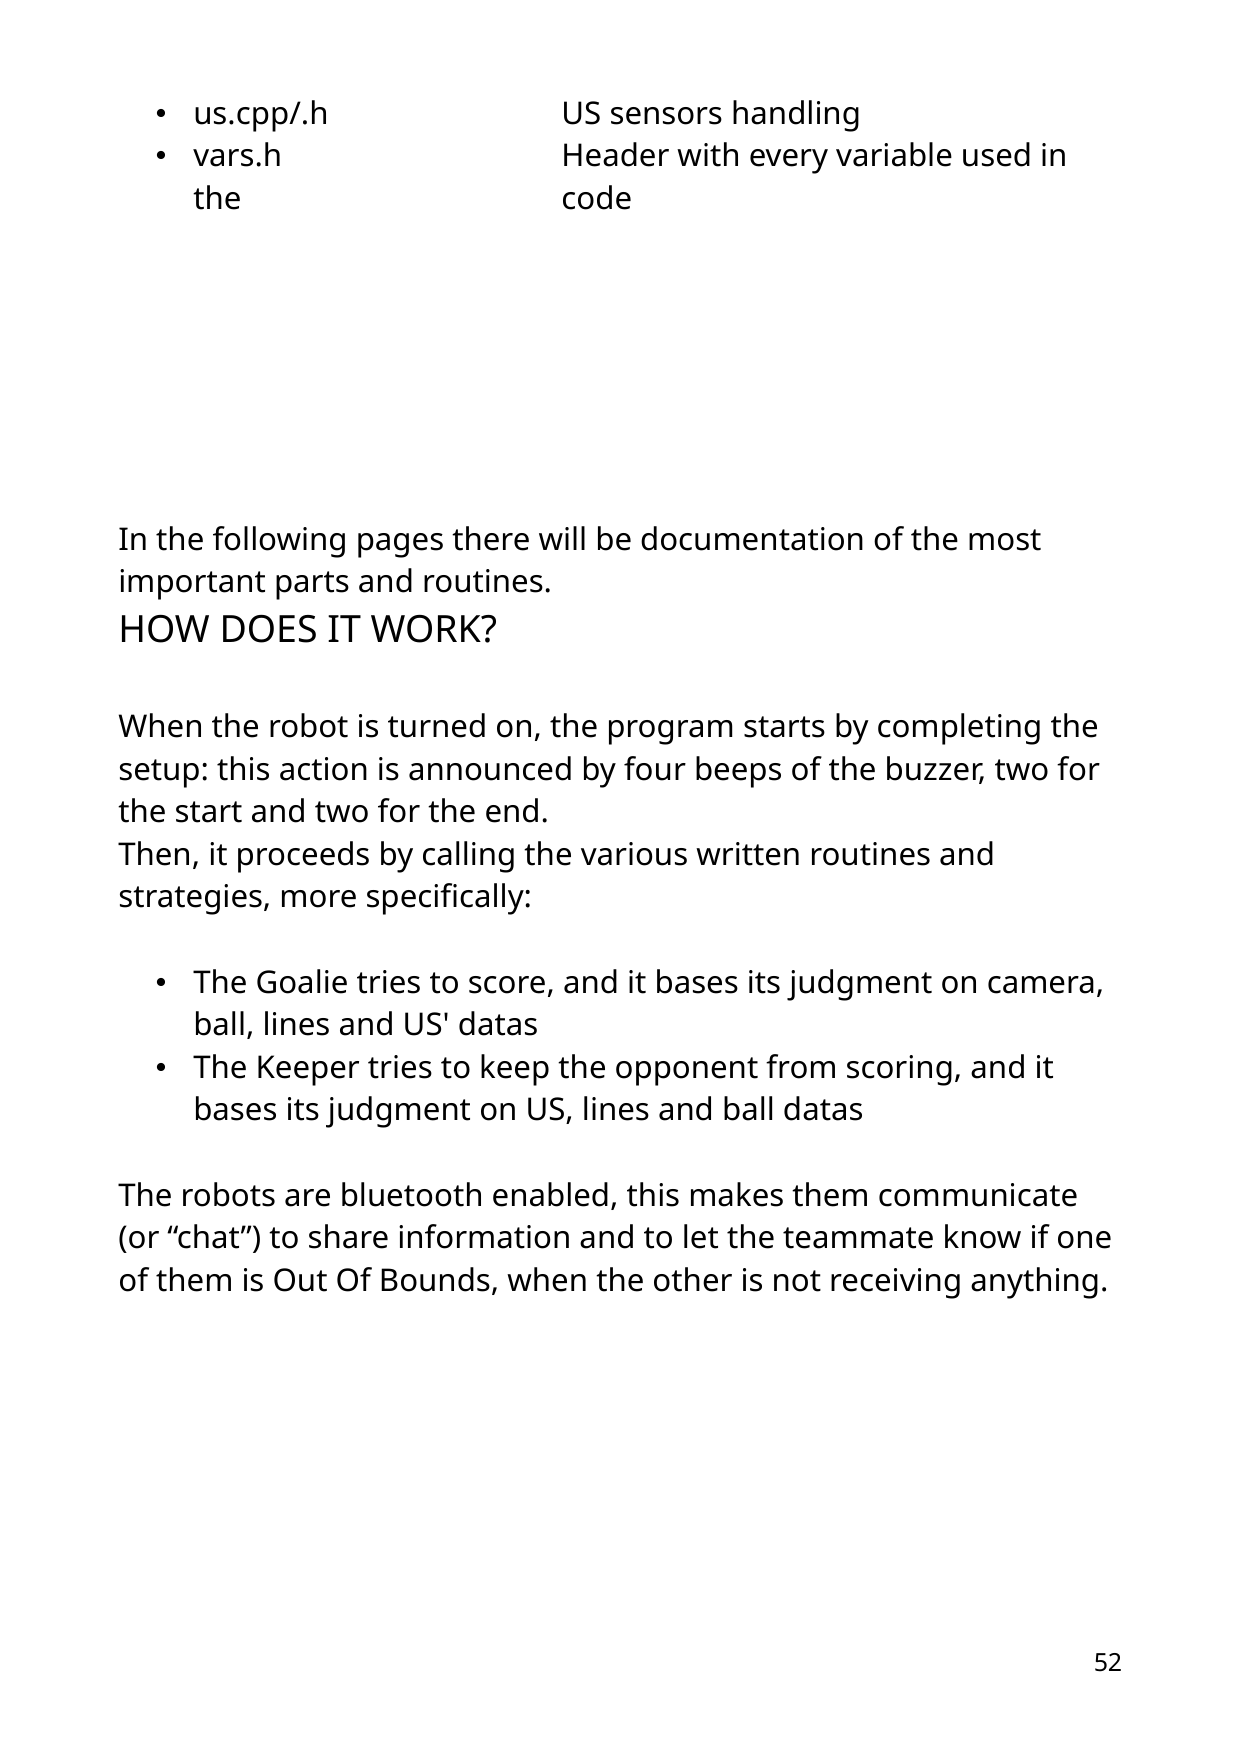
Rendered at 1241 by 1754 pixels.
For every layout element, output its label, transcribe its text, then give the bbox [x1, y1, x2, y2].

text Then, it proceeds by calling the various written routines and strategies, more specifically: [118, 832, 1122, 917]
list us.cpp/.h US sensors handling [156, 91, 1122, 133]
text The robots are bluetooth enabled, this makes them communicate (or “chat”) to share information and to let the teammate know if one of them is Out Of Bounds, when the other is not receiving anything. [118, 1173, 1122, 1300]
list vars.h Header with every variable used in the code [156, 133, 1122, 218]
text In the following pages there will be documentation of the most important parts and routines. [118, 517, 1122, 602]
text When the robot is turned on, the program starts by completing the setup: this action is announced by four beeps of the buzzer, two for the start and two for the end. [118, 704, 1122, 832]
list The Goalie tries to score, and it bases its judgment on camera, ball, lines and US' datas [156, 959, 1122, 1045]
text HOW DOES IT WORK? [118, 602, 1122, 653]
list The Keeper tries to keep the opponent from scoring, and it bases its judgment on US, lines and ball datas [156, 1045, 1122, 1130]
